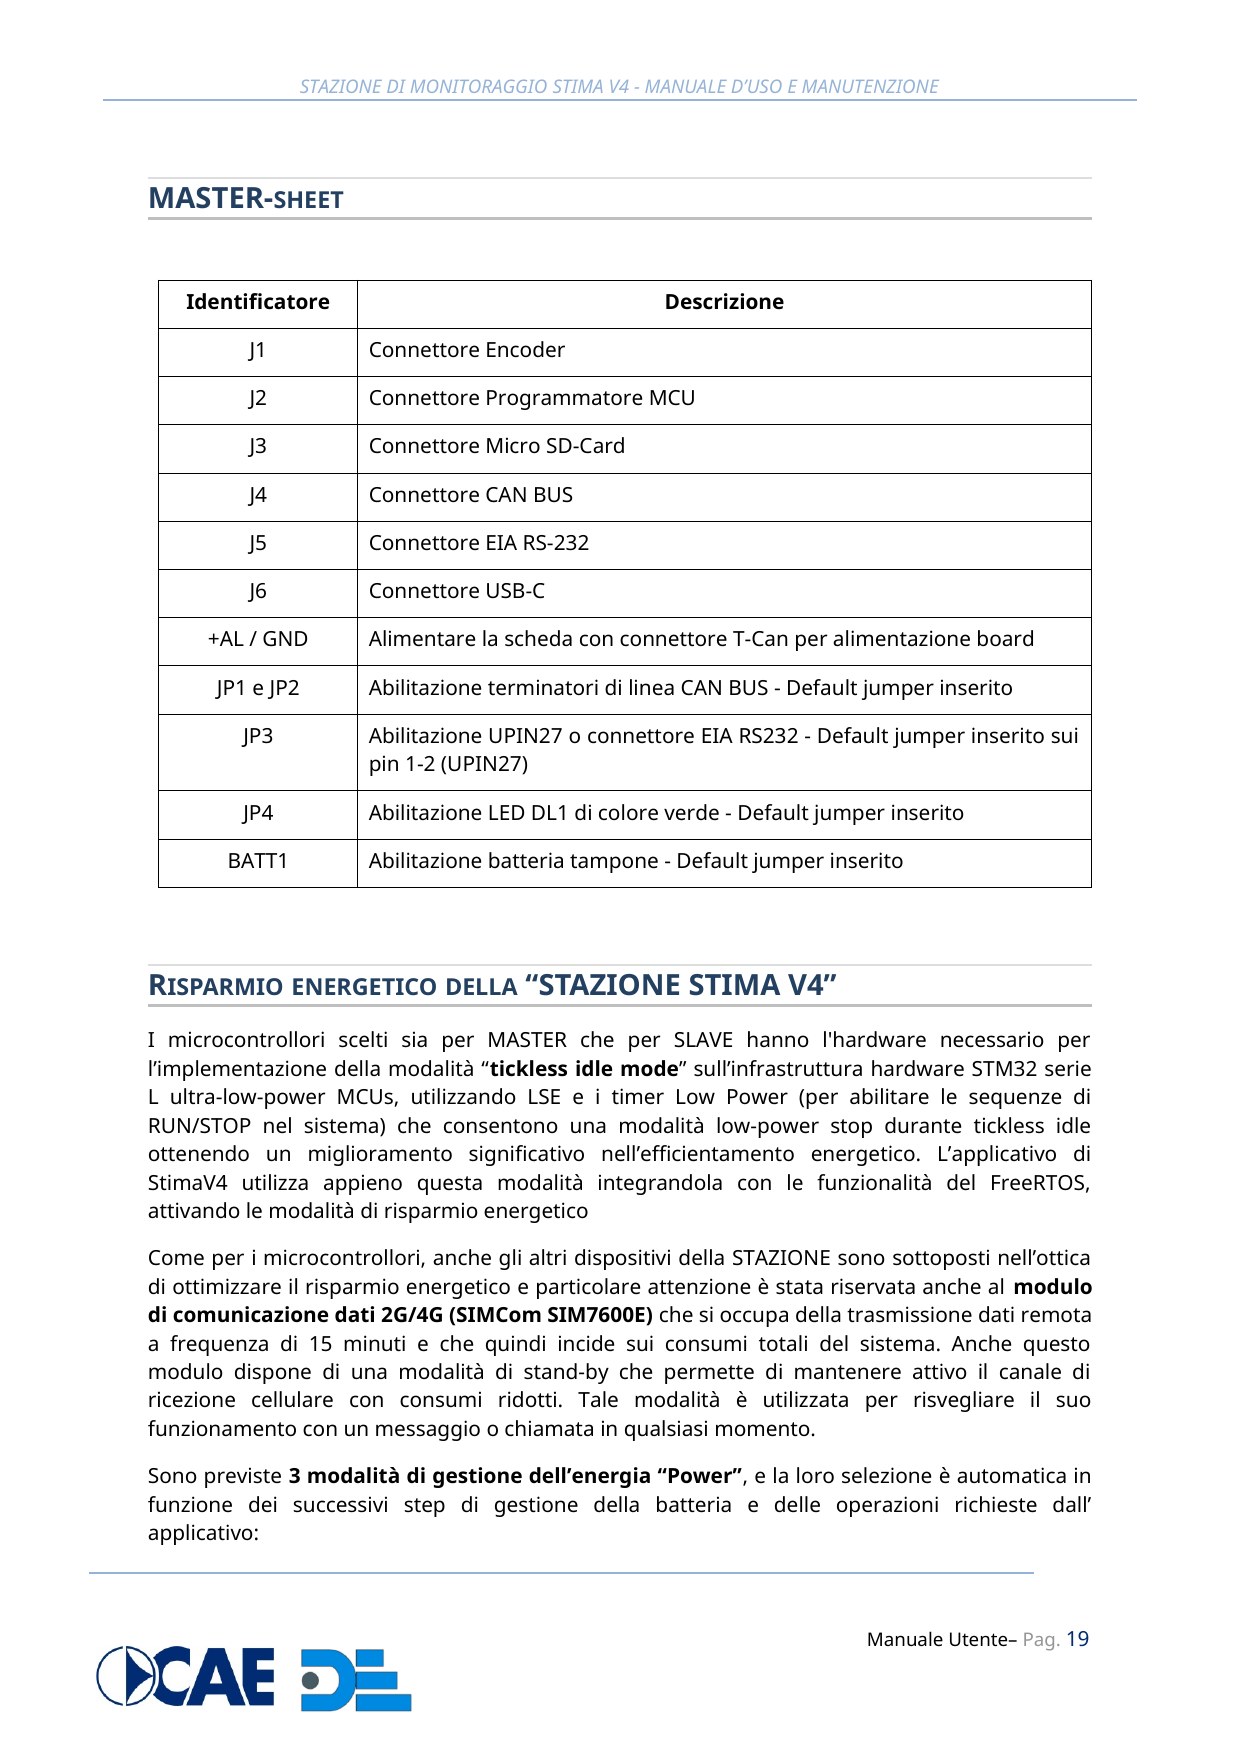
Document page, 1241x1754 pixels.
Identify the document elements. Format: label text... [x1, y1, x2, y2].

subtitle Risparmio energetico della “STAZIONE STIMA V4” [148, 966, 1092, 1004]
table_cell JP4 [159, 791, 357, 838]
table_header Identificatore [159, 281, 357, 328]
table_cell Connettore CAN BUS [358, 474, 1091, 521]
subtitle MASTER-sheet [148, 179, 1092, 217]
table_cell J5 [159, 522, 357, 569]
table_cell Connettore Micro SD-Card [358, 425, 1091, 472]
table_cell Connettore USB-C [358, 570, 1091, 617]
text Sono previste 3 modalità di gestione dell’energia “Power”, e la loro selezione è automatica in funzione dei successivi step di gestione della batteria e delle operazioni richieste dall’ applicativo: [148, 1461, 1092, 1547]
table_cell Abilitazione batteria tampone - Default jumper inserito [358, 840, 1091, 887]
table_cell BATT1 [159, 840, 357, 887]
text I microcontrollori scelti sia per MASTER che per SLAVE hanno l'hardware necessario per l’implementazione della modalità “tickless idle mode” sull’infrastruttura hardware STM32 serie L ultra-low-power MCUs, utilizzando LSE e i timer Low Power (per abilitare le sequenze di RUN/STOP nel sistema) che consentono una modalità low-power stop durante tickless idle ottenendo un miglioramento significativo nell’efficientamento energetico. L’applicativo di StimaV4 utilizza appieno questa modalità integrandola con le funzionalità del FreeRTOS, attivando le modalità di risparmio energetico [148, 1026, 1092, 1225]
table_cell J6 [159, 570, 357, 617]
table_header Descrizione [358, 281, 1091, 328]
table_cell J1 [159, 329, 357, 376]
table_cell Abilitazione UPIN27 o connettore EIA RS232 - Default jumper inserito sui pin 1-2 (UPIN27) [358, 715, 1091, 790]
table_cell Abilitazione terminatori di linea CAN BUS - Default jumper inserito [358, 666, 1091, 714]
table_cell J3 [159, 425, 357, 472]
table_cell JP1 e JP2 [159, 666, 357, 714]
table_cell J4 [159, 474, 357, 521]
table_cell Abilitazione LED DL1 di colore verde - Default jumper inserito [358, 791, 1091, 838]
table_cell Connettore Encoder [358, 329, 1091, 376]
table_cell Connettore EIA RS-232 [358, 522, 1091, 569]
table_cell JP3 [159, 715, 357, 790]
table_cell J2 [159, 377, 357, 424]
table_cell Connettore Programmatore MCU [358, 377, 1091, 424]
table_cell +AL / GND [159, 618, 357, 665]
text Come per i microcontrollori, anche gli altri dispositivi della STAZIONE sono sottoposti nell’ottica di ottimizzare il risparmio energetico e particolare attenzione è stata riservata anche al modulo di comunicazione dati 2G/4G (SIMCom SIM7600E) che si occupa della trasmissione dati remota a frequenza di 15 minuti e che quindi incide sui consumi totali del sistema. Anche questo modulo dispone di una modalità di stand-by che permette di mantenere attivo il canale di ricezione cellulare con consumi ridotti. Tale modalità è utilizzata per risvegliare il suo funzionamento con un messaggio o chiamata in qualsiasi momento. [148, 1243, 1092, 1442]
table_cell Alimentare la scheda con connettore T-Can per alimentazione board [358, 618, 1091, 665]
